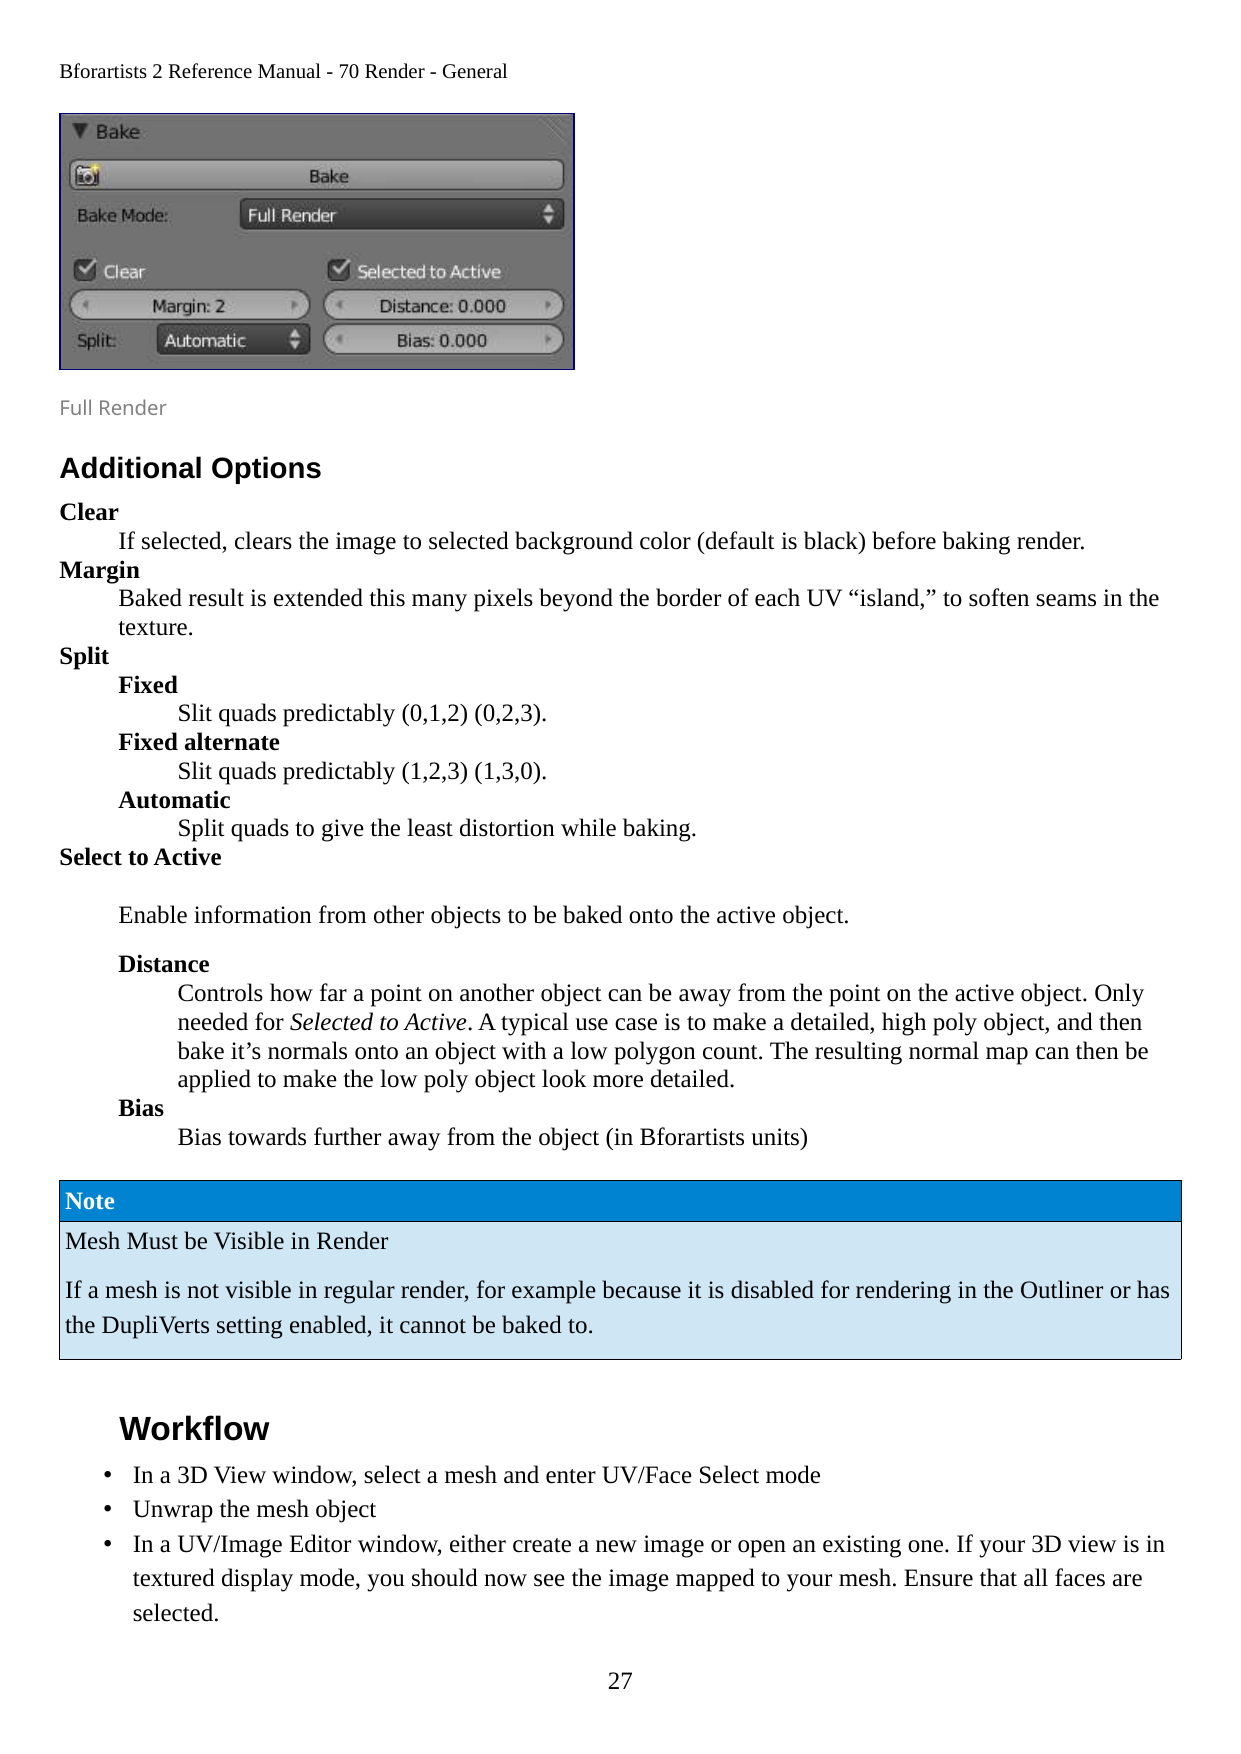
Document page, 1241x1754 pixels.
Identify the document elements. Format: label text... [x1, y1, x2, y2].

subtitle Clear [59, 497, 1181, 526]
table_cell Mesh Must be Visible in Render If a mesh is not visible in regular render, for example because it is disabled for rendering in the Outliner or has the DupliVerts setting enabled, it cannot be baked to. [60, 1222, 1181, 1359]
list Slit quads predictably (1,2,3) (1,3,0). [177, 756, 1181, 785]
text Enable information from other objects to be baked onto the active object. [118, 900, 1181, 929]
text Full Render [59, 391, 1181, 422]
list If selected, clears the image to selected background color (default is black) before baking render. [118, 526, 1181, 555]
list Split quads to give the least distortion while baking. [177, 813, 1181, 842]
subtitle Automatic [118, 785, 1181, 813]
subtitle Split [59, 641, 1181, 670]
list In a 3D View window, select a mesh and enter UV/Face Select mode [103, 1460, 1181, 1488]
subtitle Distance [118, 949, 1181, 978]
list Controls how far a point on another object can be away from the point on the active object. Only needed for Selected to Active. A typical use case is to make a detailed, high poly object, and then bake it’s normals onto an object with a low polygon count. The resulting normal map can then be applied to make the low poly object look more detailed. [177, 978, 1181, 1093]
subtitle Additional Options [59, 451, 1181, 485]
list Unwrap the mesh object [103, 1494, 1181, 1523]
list Slit quads predictably (0,1,2) (0,2,3). [177, 698, 1181, 727]
subtitle Margin [59, 555, 1181, 583]
list Bias towards further away from the object (in Bforartists units) [177, 1122, 1181, 1151]
subtitle Fixed alternate [118, 727, 1181, 756]
subtitle Select to Active [59, 842, 1181, 871]
list Baked result is extended this many pixels beyond the border of each UV “island,” to soften seams in the texture. [118, 583, 1181, 641]
list In a UV/Image Editor window, either create a new image or open an existing one. If your 3D view is in textured display mode, you should now see the image mapped to your mesh. Ensure that all faces are selected. [103, 1529, 1181, 1626]
table_header Note [60, 1181, 1181, 1221]
picture [61, 114, 573, 369]
subtitle Bias [118, 1093, 1181, 1122]
subtitle Fixed [118, 670, 1181, 698]
subtitle Workflow [59, 1409, 1181, 1447]
